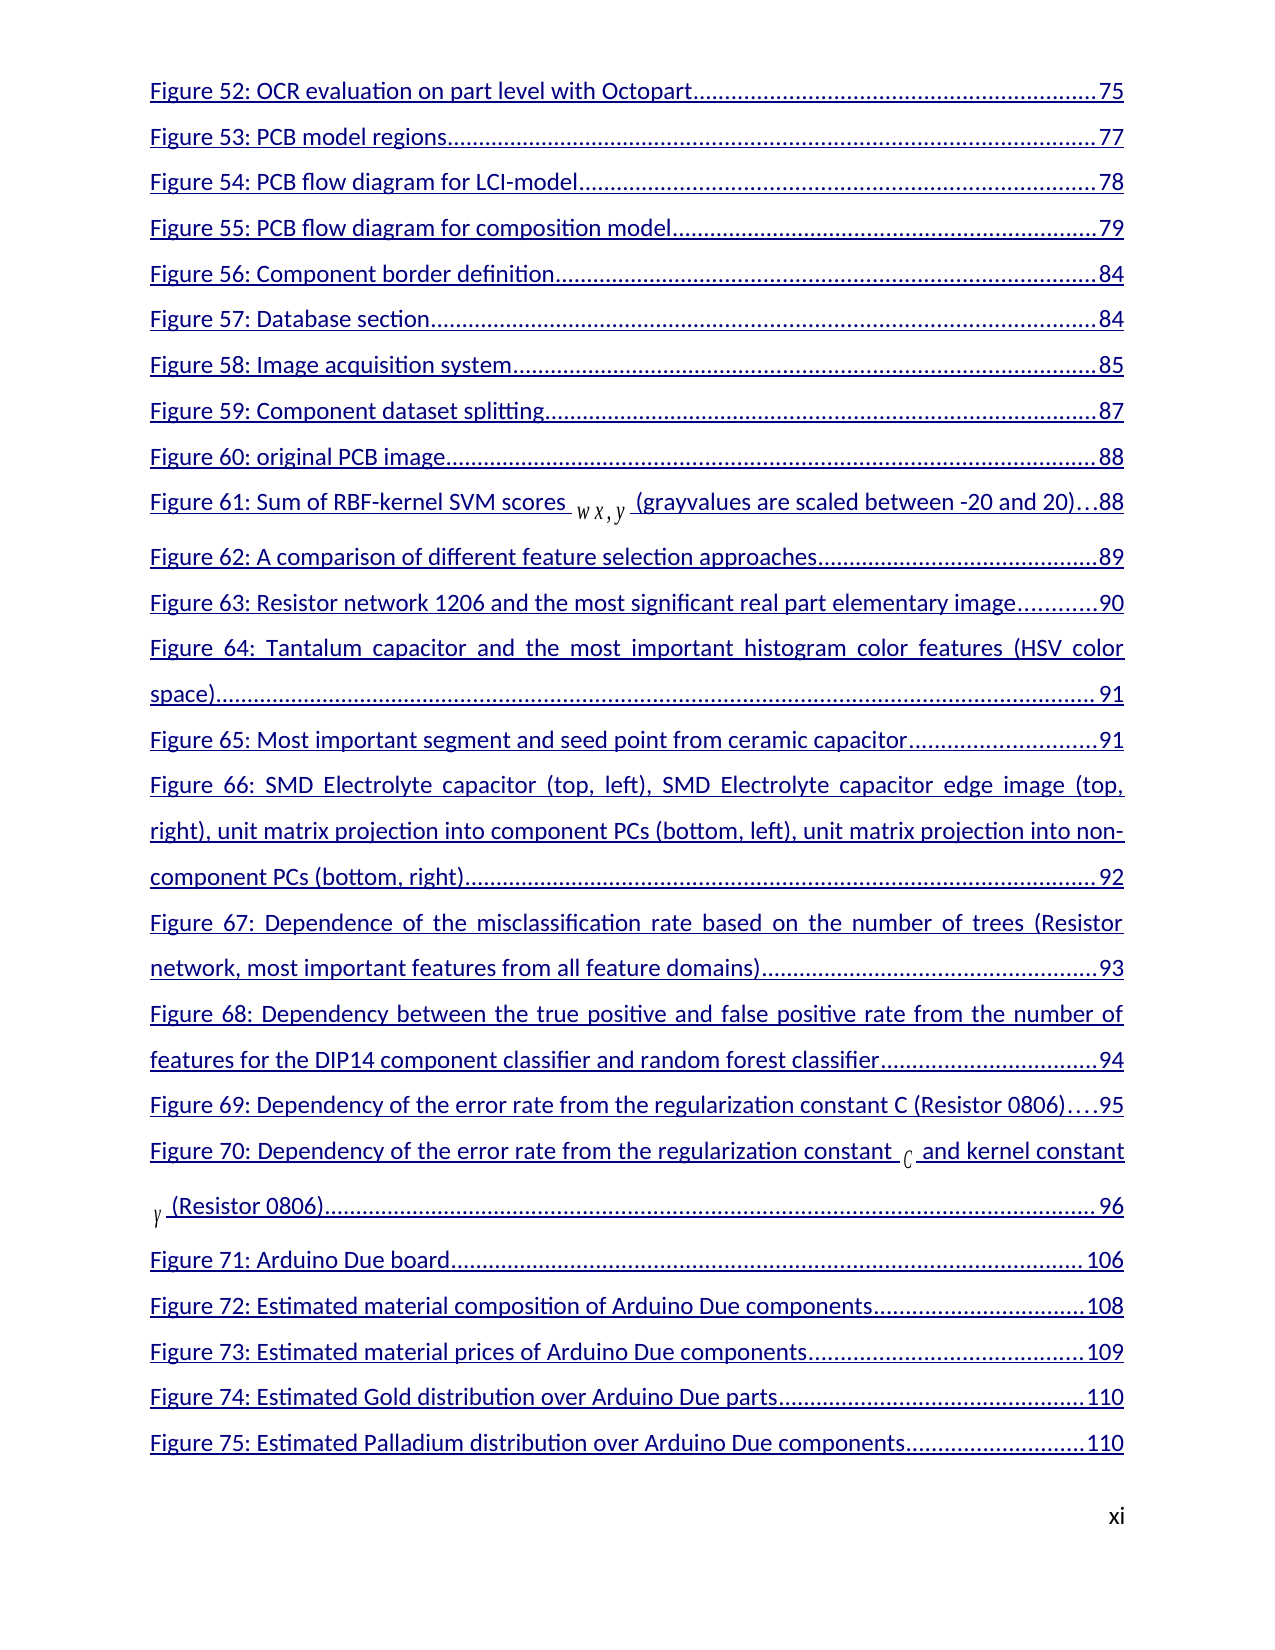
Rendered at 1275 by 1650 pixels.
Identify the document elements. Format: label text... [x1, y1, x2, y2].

text Figure 70: Dependency of the error rate from the regularization constant and kernel constant (Resistor 0806) 96 [150, 1135, 1125, 1229]
text Figure 67: Dependence of the misclassification rate based on the number of trees (Resistor network, most important features from all feature domains) 93 [150, 907, 1125, 983]
text Figure 63: Resistor network 1206 and the most significant real part elementary image 90 [150, 587, 1125, 617]
text Figure 62: A comparison of different feature selection approaches 89 [150, 541, 1125, 571]
text Figure 55: PCB flow diagram for composition model 79 [150, 212, 1125, 243]
text Figure 65: Most important segment and seed point from ceramic capacitor 91 [150, 724, 1125, 754]
text Figure 60: original PCB image 88 [150, 441, 1125, 471]
text Figure 75: Estimated Palladium distribution over Arduino Due components 110 [150, 1427, 1125, 1458]
text Figure 74: Estimated Gold distribution over Arduino Due parts 110 [150, 1381, 1125, 1412]
text Figure 69: Dependency of the error rate from the regularization constant C (Resistor 0806) 95 [150, 1090, 1125, 1120]
text Figure 68: Dependency between the true positive and false positive rate from the number of features for the DIP14 component classifier and random forest classifier 94 [150, 998, 1125, 1074]
text Figure 59: Component dataset splitting 87 [150, 395, 1125, 426]
text Figure 54: PCB flow diagram for LCI-model 78 [150, 166, 1125, 197]
text Figure 66: SMD Electrolyte capacitor (top, left), SMD Electrolyte capacitor edge image (top, right), unit matrix projection into component PCs (bottom, left), unit matrix projection into non-component PCs (bottom, right) 92 [150, 797, 1125, 841]
text Figure 66: SMD Electrolyte capacitor (top, left), SMD Electrolyte capacitor edge image (top, right), unit matrix projection into component PCs (bottom, left), unit matrix projection into non-component PCs (bottom, right) 92 [150, 843, 1125, 892]
text Figure 71: Arduino Due board 106 [150, 1244, 1125, 1275]
text Figure 66: SMD Electrolyte capacitor (top, left), SMD Electrolyte capacitor edge image (top, right), unit matrix projection into component PCs (bottom, left), unit matrix projection into non-component PCs (bottom, right) 92 [150, 769, 1125, 796]
text Figure 64: Tantalum capacitor and the most important histogram color features (HSV color space) 91 [150, 632, 1125, 658]
text Figure 56: Component border definition 84 [150, 258, 1125, 288]
text Figure 52: OCR evaluation on part level with Octopart 75 [150, 75, 1125, 106]
text Figure 61: Sum of RBF-kernel SVM scores (grayvalues are scaled between -20 and 20) 88 [150, 487, 1125, 526]
text Figure 53: PCB model regions 77 [150, 121, 1125, 151]
text Figure 73: Estimated material prices of Arduino Due components 109 [150, 1336, 1125, 1366]
text Figure 57: Database section 84 [150, 304, 1125, 334]
text Figure 64: Tantalum capacitor and the most important histogram color features (HSV color space) 91 [150, 660, 1125, 709]
text Figure 72: Estimated material composition of Arduino Due components 108 [150, 1290, 1125, 1320]
text Figure 58: Image acquisition system 85 [150, 349, 1125, 380]
